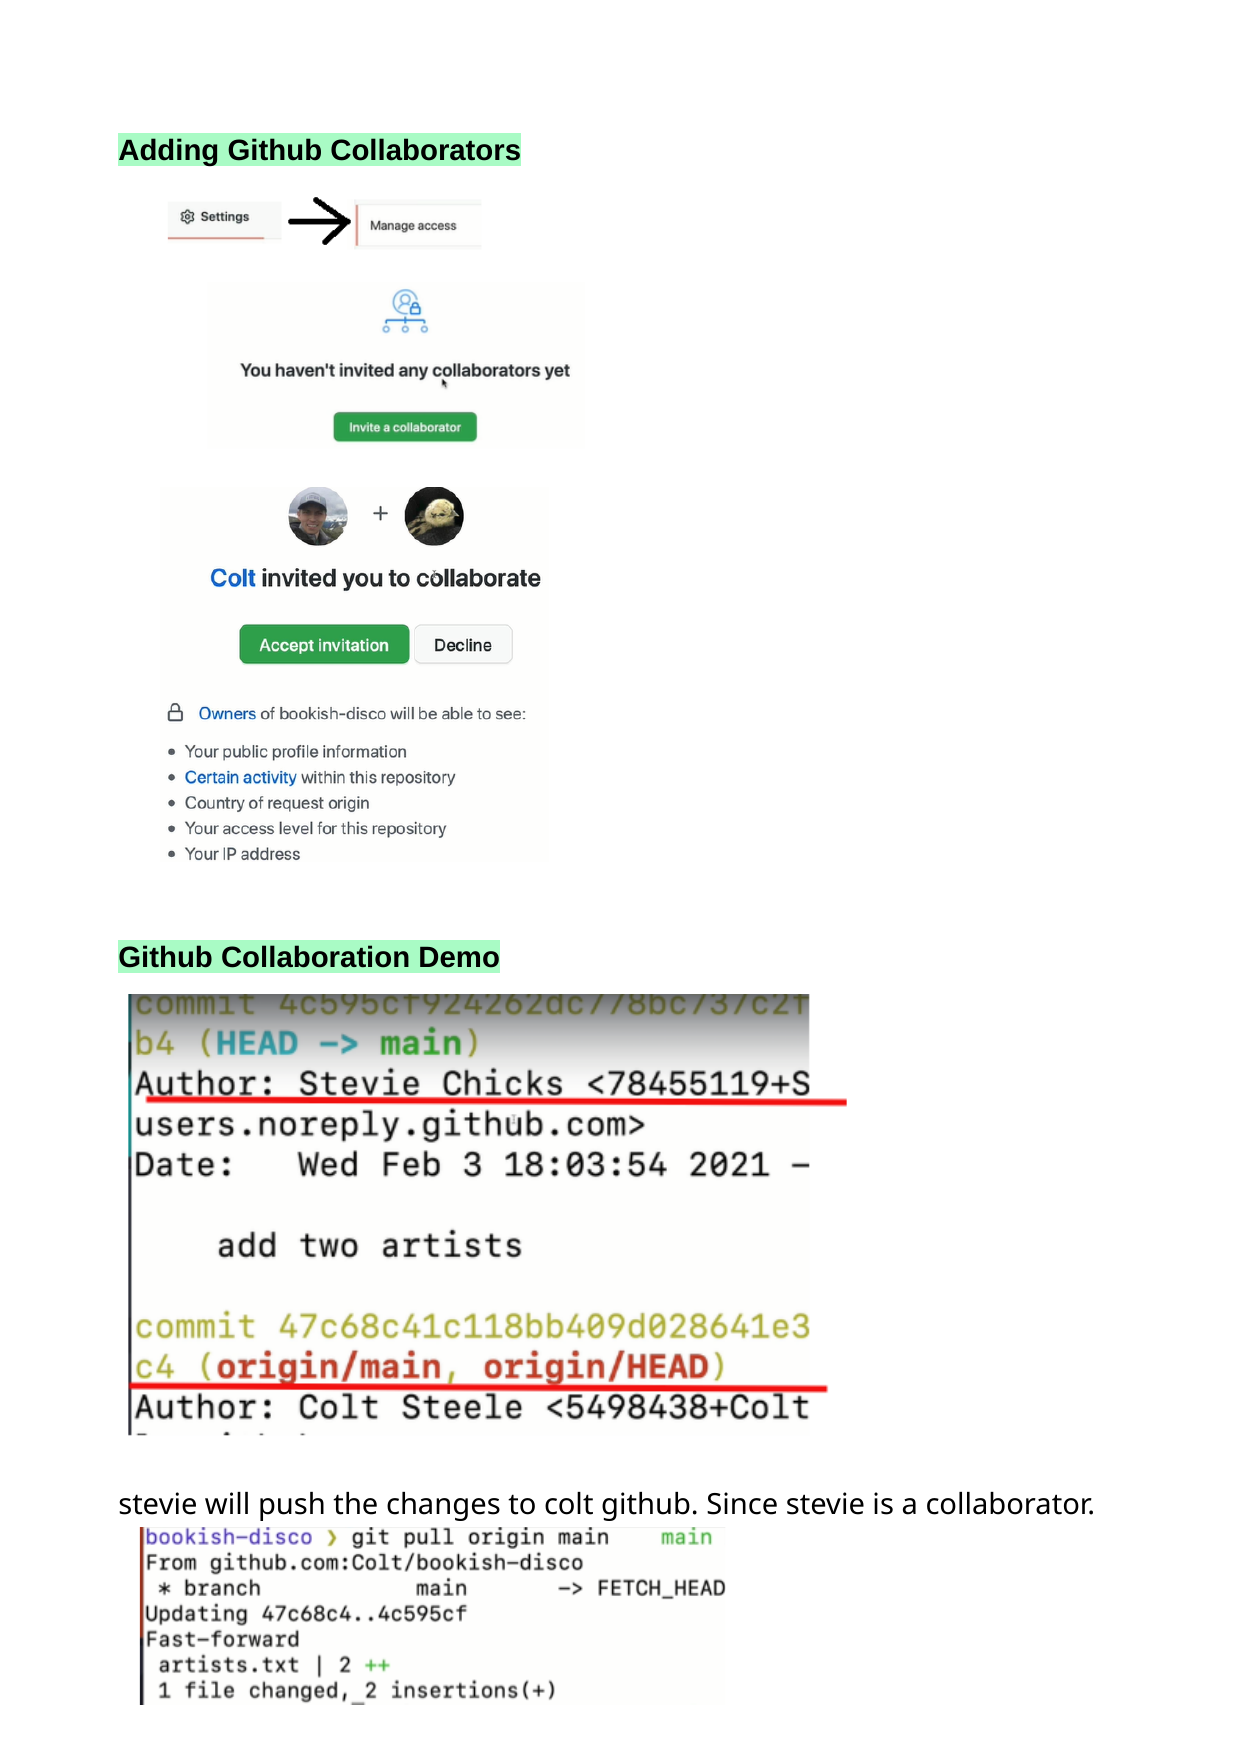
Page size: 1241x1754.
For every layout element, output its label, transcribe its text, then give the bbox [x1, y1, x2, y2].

text stevie will push the changes to colt github. Since stevie is a collaborator. [118, 1483, 1122, 1523]
subtitle Github Collaboration Demo [500, 940, 1122, 973]
picture [160, 487, 550, 862]
picture [127, 994, 847, 1437]
subtitle Adding Github Collaborators [521, 133, 1122, 166]
picture [160, 187, 594, 454]
picture [139, 1527, 726, 1705]
